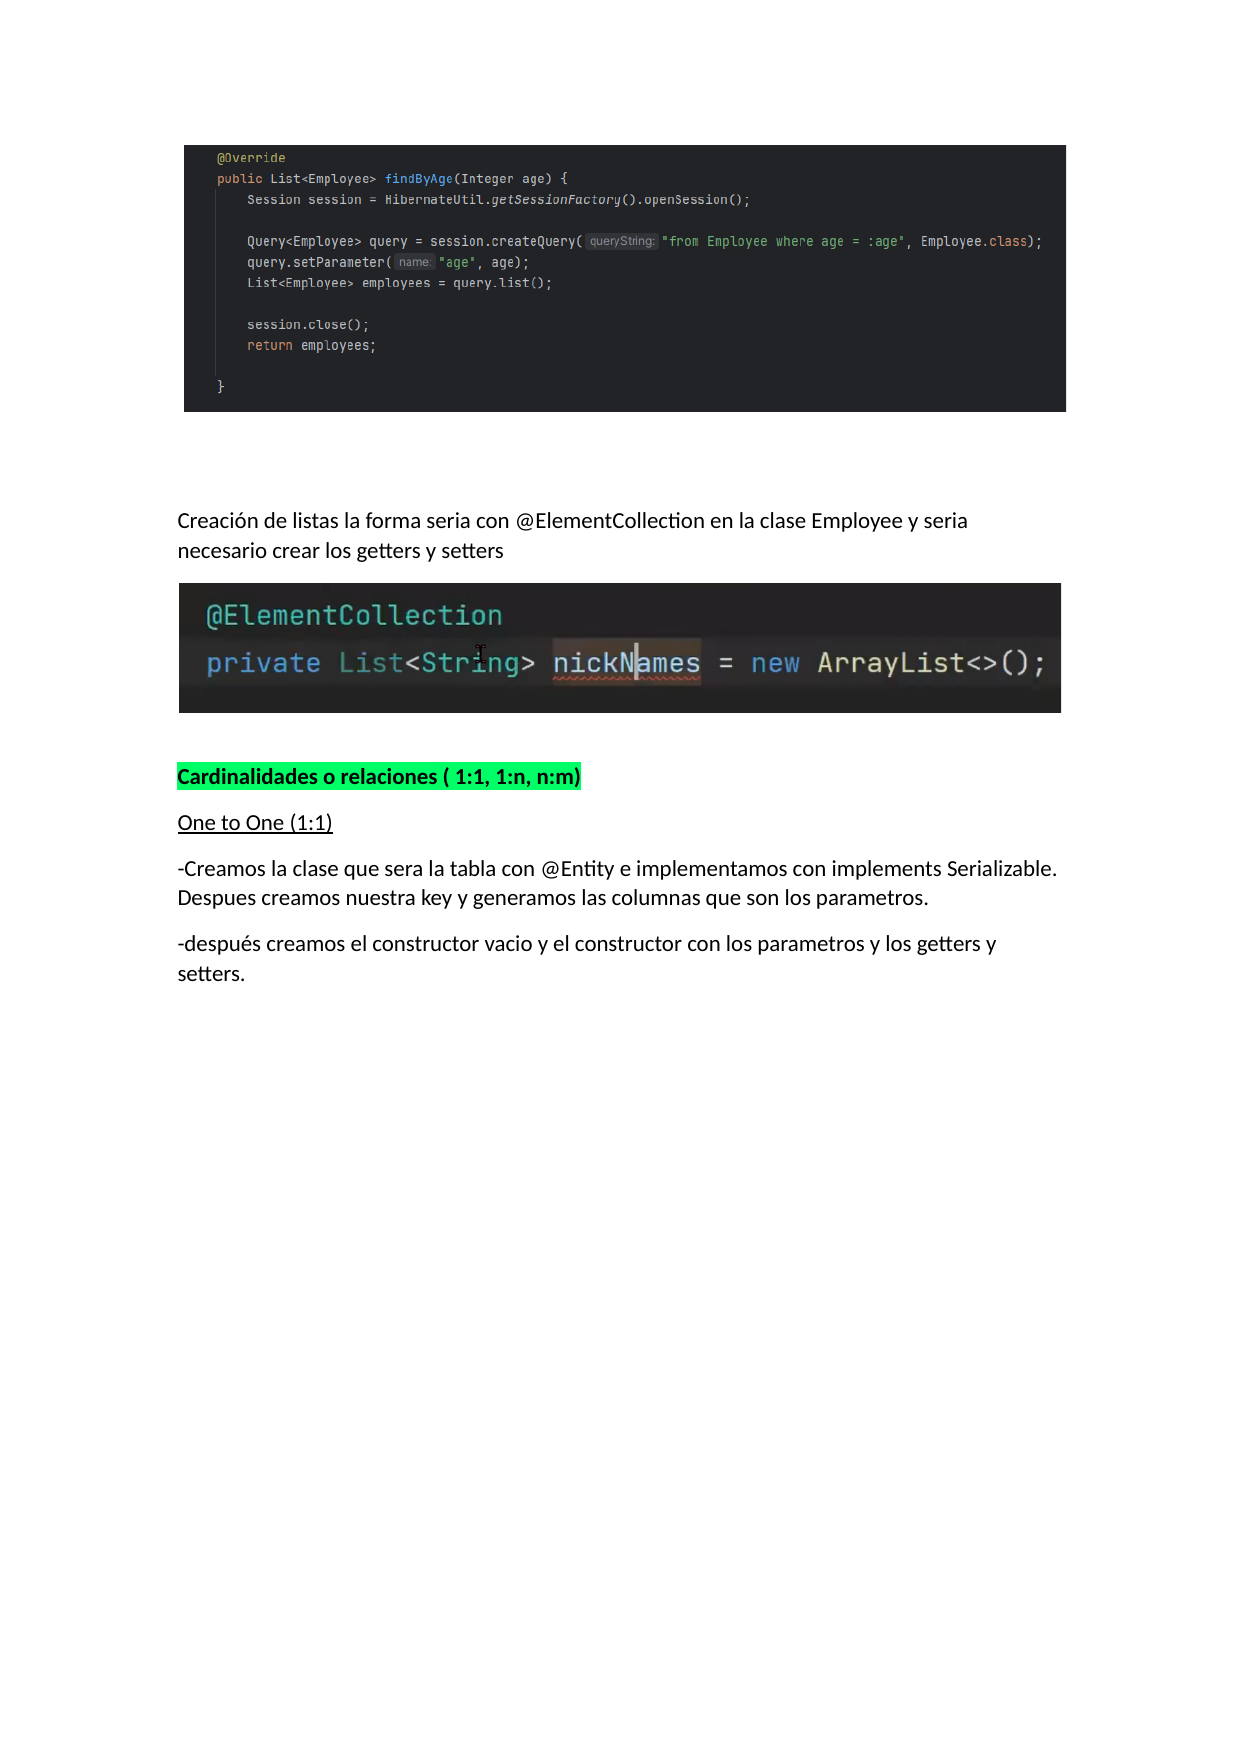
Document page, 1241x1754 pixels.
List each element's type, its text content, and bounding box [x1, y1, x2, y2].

text Creación de listas la forma seria con @ElementCollection en la clase Employee y seria necesario crear los getters y setters [177, 507, 1063, 564]
picture [184, 145, 1067, 412]
picture [179, 583, 1062, 713]
text -Creamos la clase que sera la tabla con @Entity e implementamos con implements Serializable. Despues creamos nuestra key y generamos las columnas que son los parametros. [177, 854, 1063, 911]
text -después creamos el constructor vacio y el constructor con los parametros y los getters y setters. [177, 929, 1063, 987]
text Cardinalidades o relaciones ( 1:1, 1:n, n:m) [177, 762, 1063, 790]
text One to One (1:1) [177, 808, 1063, 836]
